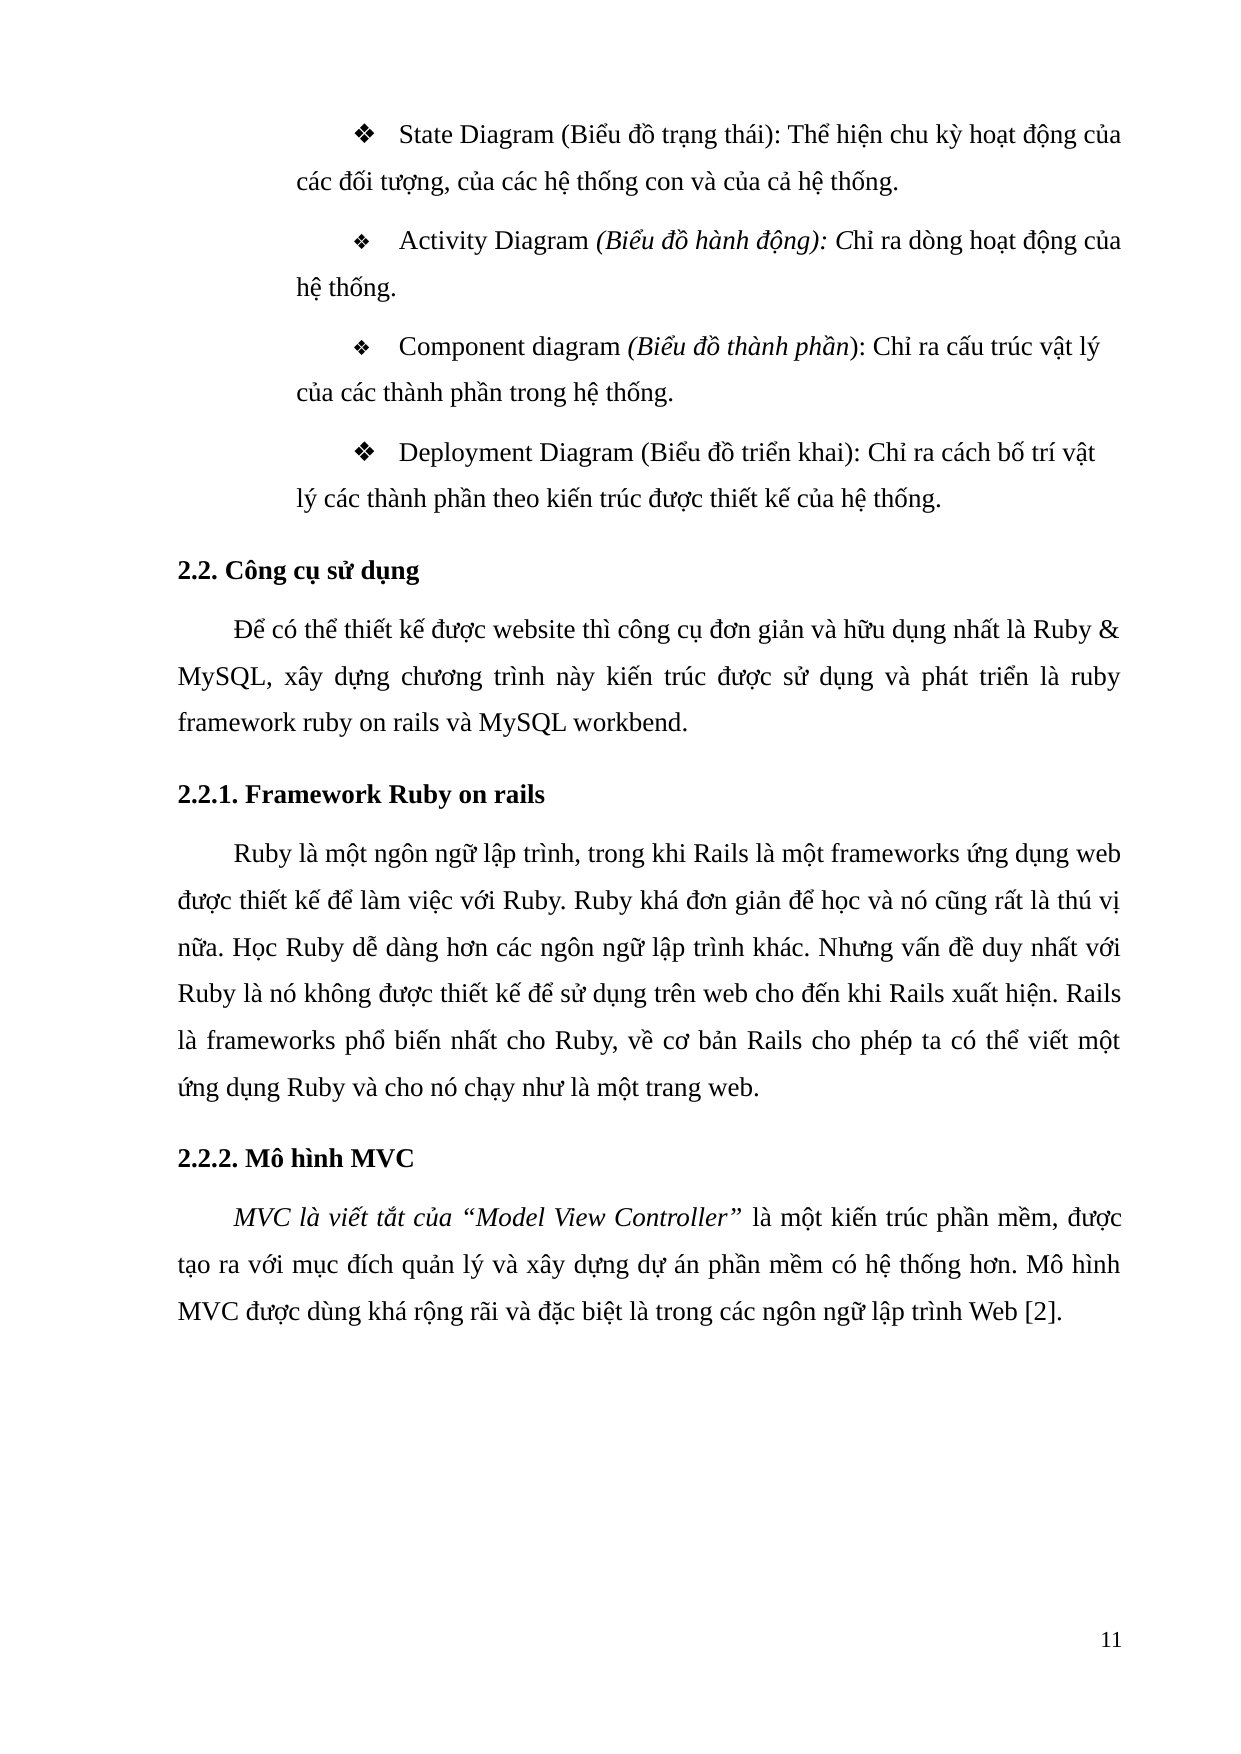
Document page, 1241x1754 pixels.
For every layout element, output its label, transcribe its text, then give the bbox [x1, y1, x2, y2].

list Activity Diagram (Biểu đồ hành động): Chỉ ra dòng hoạt động của hệ thống. [296, 224, 1122, 302]
list Deployment Diagram (Biểu đồ triển khai): Chỉ ra cách bố trí vật lý các thành phần theo kiến trúc được thiết kế của hệ thống. [296, 436, 1122, 513]
text Để có thể thiết kế được website thì công cụ đơn giản và hữu dụng nhất là Ruby & MySQL, xây dựng chương trình này kiến trúc được sử dụng và phát triển là ruby framework ruby on rails và MySQL workbend. [177, 613, 1122, 738]
subtitle 2.2.2. Mô hình MVC [177, 1142, 1122, 1173]
text MVC là viết tắt của “Model View Controller” là một kiến trúc phần mềm, được tạo ra với mục đích quản lý và xây dựng dự án phần mềm có hệ thống hơn. Mô hình MVC được dùng khá rộng rãi và đặc biệt là trong các ngôn ngữ lập trình Web [2]. [177, 1201, 1122, 1326]
subtitle 2.2. Công cụ sử dụng [177, 554, 1122, 585]
text Ruby là một ngôn ngữ lập trình, trong khi Rails là một frameworks ứng dụng web được thiết kế để làm việc với Ruby. Ruby khá đơn giản để học và nó cũng rất là thú vị nữa. Học Ruby dễ dàng hơn các ngôn ngữ lập trình khác. Nhưng vấn đề duy nhất với Ruby là nó không được thiết kế để sử dụng trên web cho đến khi Rails xuất hiện. Rails là frameworks phổ biến nhất cho Ruby, về cơ bản Rails cho phép ta có thể viết một ứng dụng Ruby và cho nó chạy như là một trang web. [177, 837, 1122, 1102]
list Component diagram (Biểu đồ thành phần): Chỉ ra cấu trúc vật lý của các thành phần trong hệ thống. [296, 330, 1122, 408]
list State Diagram (Biểu đồ trạng thái): Thể hiện chu kỳ hoạt động của các đối tượng, của các hệ thống con và của cả hệ thống. [296, 118, 1122, 196]
subtitle 2.2.1. Framework Ruby on rails [177, 778, 1122, 809]
